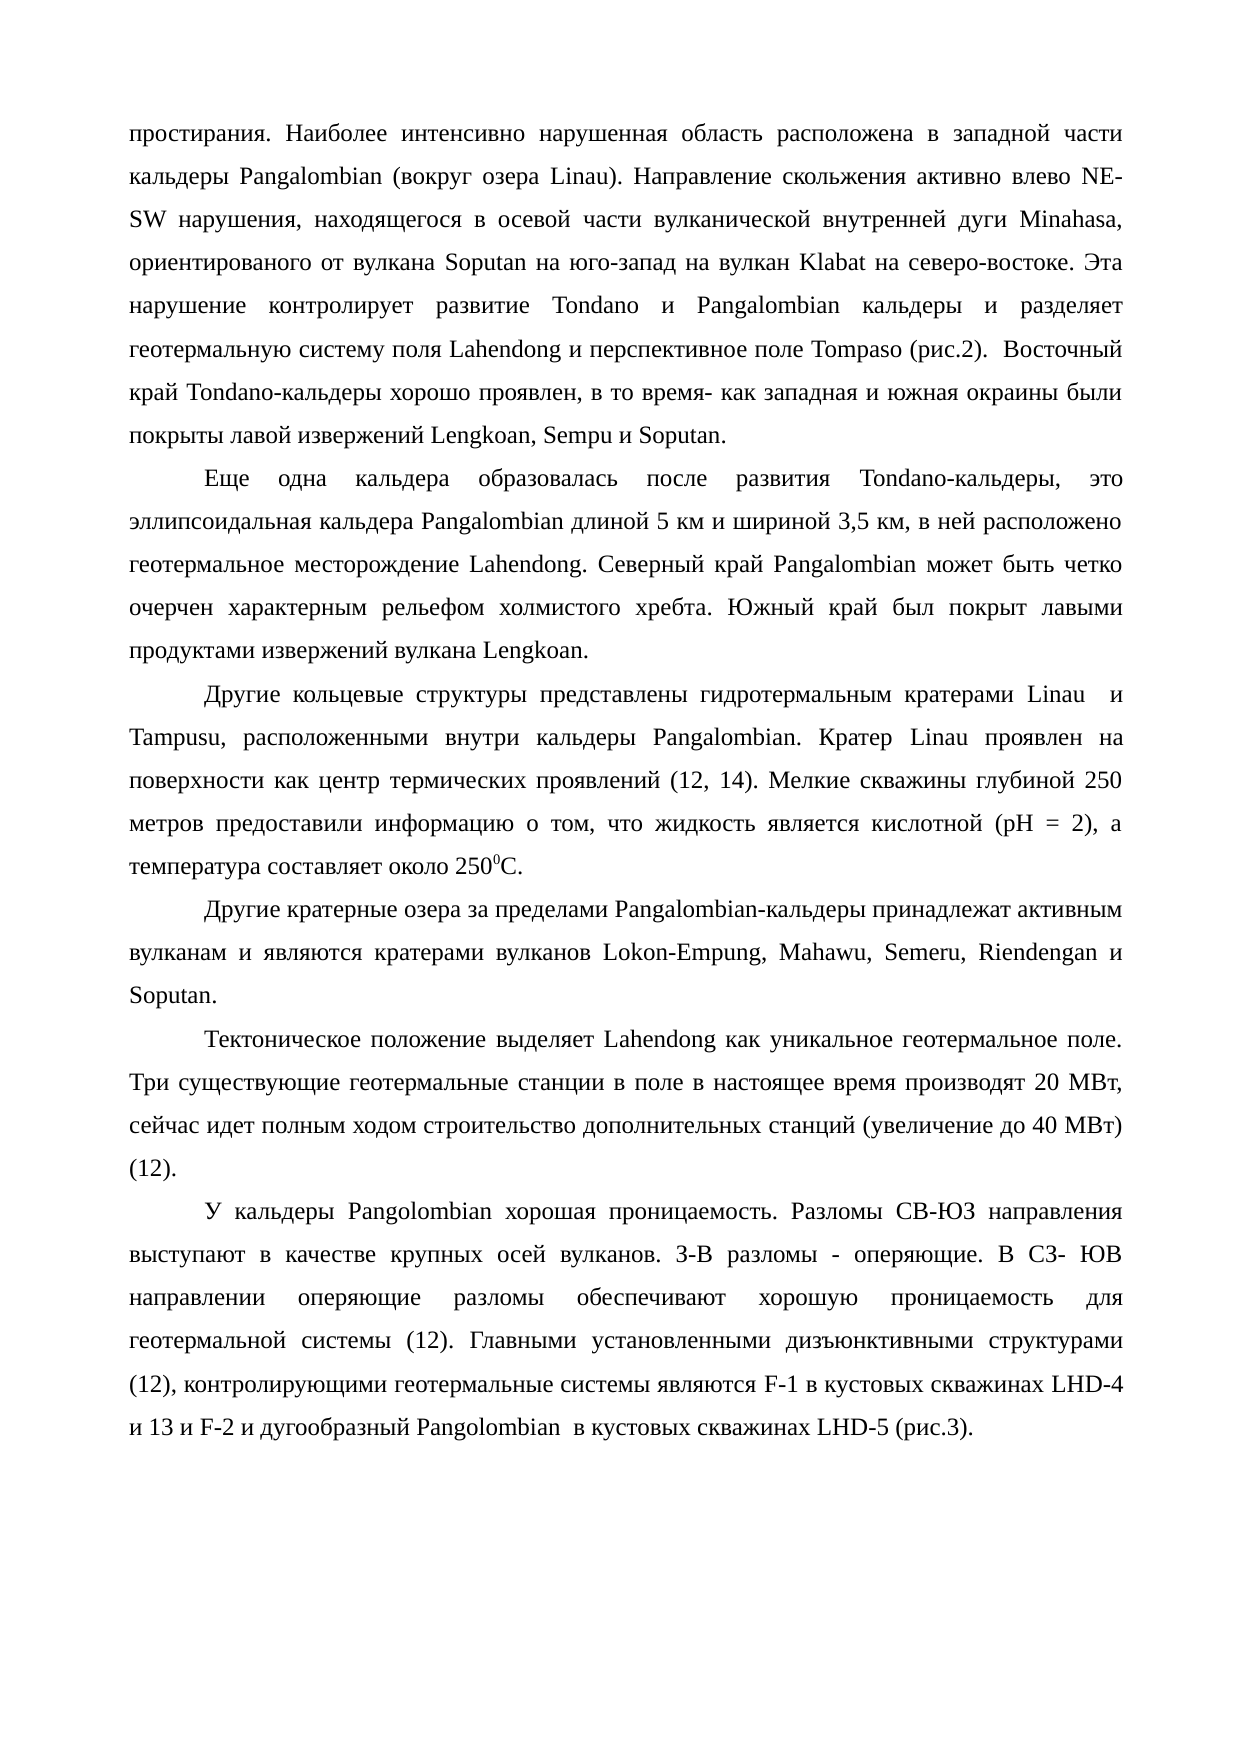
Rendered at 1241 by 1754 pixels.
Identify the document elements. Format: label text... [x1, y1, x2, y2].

text Другие кольцевые структуры представлены гидротермальным кратерами Linau и Tampusu, расположенными внутри кальдеры Pangalombian. Кратер Linau проявлен на поверхности как центр термических проявлений (12, 14). Мелкие скважины глубиной 250 метров предоставили информацию о том, что жидкость является кислотной (рН = 2), а температура составляет около 2500C. [129, 679, 1123, 880]
text Еще одна кальдера образовалась после развития Tondano-кальдеры, это эллипсоидальная кальдера Pangalombian длиной 5 км и шириной 3,5 км, в ней расположено геотермальное месторождение Lahendong. Северный край Pangalombian может быть четко очерчен характерным рельефом холмистого хребта. Южный край был покрыт лавыми продуктами извержений вулкана Lengkoan. [129, 463, 1123, 664]
text простирания. Наиболее интенсивно нарушенная область расположена в западной части кальдеры Pangalombian (вокруг озера Linau). Направление скольжения активно влево NE-SW нарушения, находящегося в осевой части вулканической внутренней дуги Minahasa, ориентированого от вулкана Soputan на юго-запад на вулкан Klabat на северо-востоке. Эта нарушение контролирует развитие Tondano и Pangalombian кальдеры и разделяет геотермальную систему поля Lahendong и перспективное поле Tompaso (рис.2). Восточный край Tondano-кальдеры хорошо проявлен, в то время- как западная и южная окраины были покрыты лавой извержений Lengkoan, Sempu и Soputan. [129, 118, 1123, 449]
text Тектоническое положение выделяет Lahendong как уникальное геотермальное поле. Три существующие геотермальные станции в поле в настоящее время производят 20 МВт, сейчас идет полным ходом строительство дополнительных станций (увеличение до 40 МВт) (12). [129, 1024, 1123, 1182]
text У кальдеры Pangolombian хорошая проницаемость. Разломы СВ-ЮЗ направления выступают в качестве крупных осей вулканов. З-В разломы - оперяющие. В СЗ- ЮВ направлении оперяющие разломы обеспечивают хорошую проницаемость для геотермальной системы (12). Главными установленными дизъюнктивными структурами (12), контролирующими геотермальные системы являются F-1 в кустовых скважинах LHD-4 и 13 и F-2 и дугообразный Pangolombian в кустовых скважинах LHD-5 (рис.3). [129, 1196, 1123, 1441]
text Другие кратерные озера за пределами Pangalombian-кальдеры принадлежат активным вулканам и являются кратерами вулканов Lokon-Empung, Mahawu, Semeru, Riendengan и Soputan. [129, 894, 1123, 1009]
